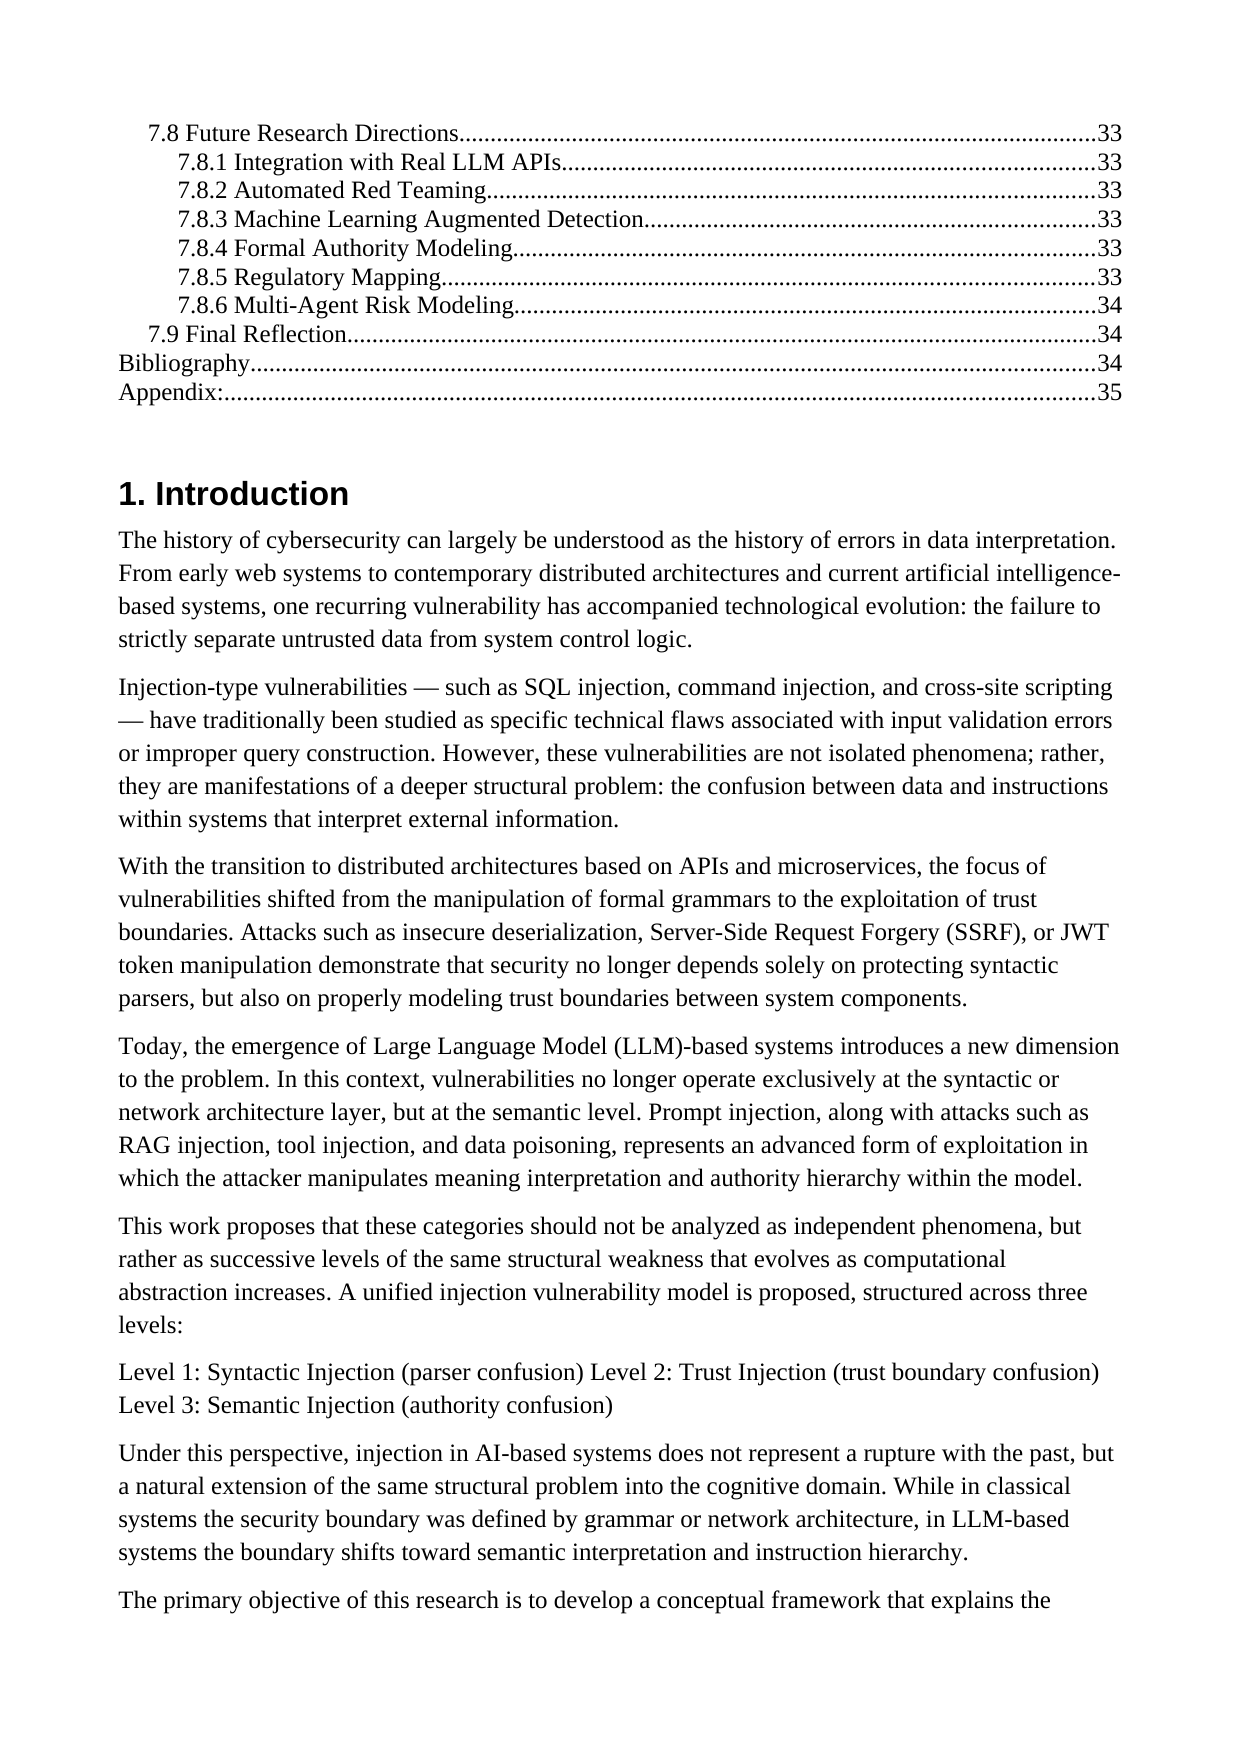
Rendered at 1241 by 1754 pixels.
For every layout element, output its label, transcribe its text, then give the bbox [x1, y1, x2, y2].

text 7.8.2 Automated Red Teaming 33 [177, 176, 1122, 204]
text Under this perspective, injection in AI-based systems does not represent a rupture with the past, but a natural extension of the same structural problem into the cognitive domain. While in classical systems the security boundary was defined by grammar or network architecture, in LLM-based systems the boundary shifts toward semantic interpretation and instruction hierarchy. [118, 1438, 1122, 1566]
text This work proposes that these categories should not be analyzed as independent phenomena, but rather as successive levels of the same structural weakness that evolves as computational abstraction increases. A unified injection vulnerability model is proposed, structured across three levels: [118, 1211, 1122, 1338]
text The history of cybersecurity can largely be understood as the history of errors in data interpretation. From early web systems to contemporary distributed architectures and current artificial intelligence-based systems, one recurring vulnerability has accompanied technological evolution: the failure to strictly separate untrusted data from system control logic. [118, 525, 1122, 653]
text With the transition to distributed architectures based on APIs and microservices, the focus of vulnerabilities shifted from the manipulation of formal grammars to the exploitation of trust boundaries. Attacks such as insecure deserialization, Server-Side Request Forgery (SSRF), or JWT token manipulation demonstrate that security no longer depends solely on protecting syntactic parsers, but also on properly modeling trust boundaries between system components. [118, 851, 1122, 1012]
text Injection-type vulnerabilities — such as SQL injection, command injection, and cross-site scripting — have traditionally been studied as specific technical flaws associated with input validation errors or improper query construction. However, these vulnerabilities are not isolated phenomena; rather, they are manifestations of a deeper structural problem: the confusion between data and instructions within systems that interpret external information. [118, 672, 1122, 832]
text 7.9 Final Reflection 34 [148, 319, 1122, 348]
text Appendix: 35 [118, 377, 1122, 406]
text 7.8.4 Formal Authority Modeling 33 [177, 233, 1122, 262]
subtitle 1. Introduction [118, 474, 1122, 512]
text The primary objective of this research is to develop a conceptual framework that explains the [118, 1585, 1122, 1613]
text Today, the emergence of Large Language Model (LLM)-based systems introduces a new dimension to the problem. In this context, vulnerabilities no longer operate exclusively at the syntactic or network architecture layer, but at the semantic level. Prompt injection, along with attacks such as RAG injection, tool injection, and data poisoning, represents an advanced form of exploitation in which the attacker manipulates meaning interpretation and authority hierarchy within the model. [118, 1031, 1122, 1192]
text 7.8.1 Integration with Real LLM APIs 33 [177, 147, 1122, 176]
text Bibliography 34 [118, 348, 1122, 377]
text Level 1: Syntactic Injection (parser confusion) Level 2: Trust Injection (trust boundary confusion) Level 3: Semantic Injection (authority confusion) [118, 1357, 1122, 1419]
text 7.8.5 Regulatory Mapping 33 [177, 262, 1122, 291]
text 7.8.3 Machine Learning Augmented Detection 33 [177, 204, 1122, 233]
text 7.8 Future Research Directions 33 [148, 118, 1122, 147]
text 7.8.6 Multi-Agent Risk Modeling 34 [177, 291, 1122, 319]
